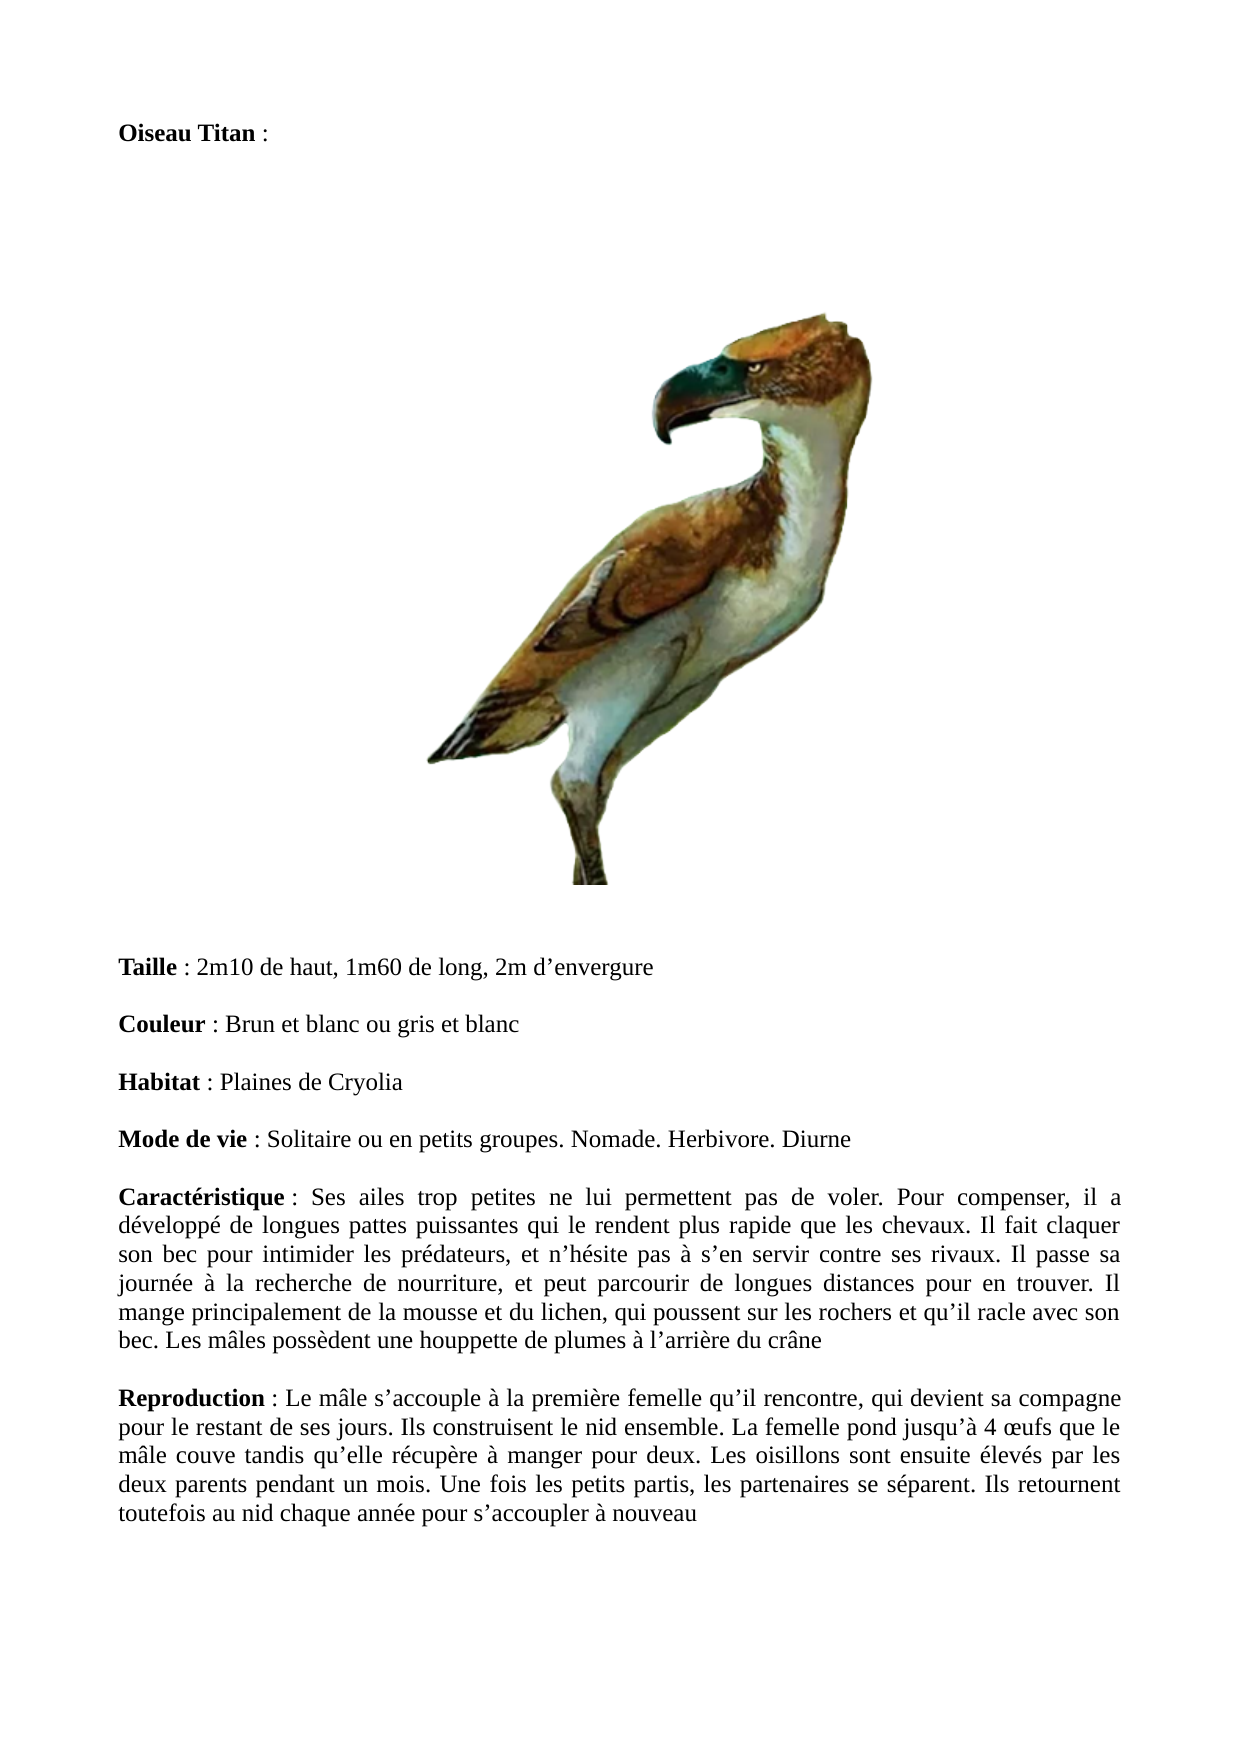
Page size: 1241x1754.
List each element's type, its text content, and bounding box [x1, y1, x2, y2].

text Taille : 2m10 de haut, 1m60 de long, 2m d’envergure [118, 952, 1122, 981]
text Couleur : Brun et blanc ou gris et blanc [118, 1009, 1122, 1038]
text Habitat : Plaines de Cryolia [118, 1067, 1122, 1096]
text Oiseau Titan : [118, 118, 1122, 147]
text Reproduction : Le mâle s’accouple à la première femelle qu’il rencontre, qui devient sa compagne pour le restant de ses jours. Ils construisent le nid ensemble. La femelle pond jusqu’à 4 œufs que le mâle couve tandis qu’elle récupère à manger pour deux. Les oisillons sont ensuite élevés par les deux parents pendant un mois. Une fois les petits partis, les partenaires se séparent. Ils retournent toutefois au nid chaque année pour s’accoupler à nouveau [118, 1383, 1122, 1527]
text Mode de vie : Solitaire ou en petits groupes. Nomade. Herbivore. Diurne [118, 1124, 1122, 1153]
picture [337, 198, 903, 885]
text Caractéristique : Ses ailes trop petites ne lui permettent pas de voler. Pour compenser, il a développé de longues pattes puissantes qui le rendent plus rapide que les chevaux. Il fait claquer son bec pour intimider les prédateurs, et n’hésite pas à s’en servir contre ses rivaux. Il passe sa journée à la recherche de nourriture, et peut parcourir de longues distances pour en trouver. Il mange principalement de la mousse et du lichen, qui poussent sur les rochers et qu’il racle avec son bec. Les mâles possèdent une houppette de plumes à l’arrière du crâne [118, 1182, 1122, 1354]
